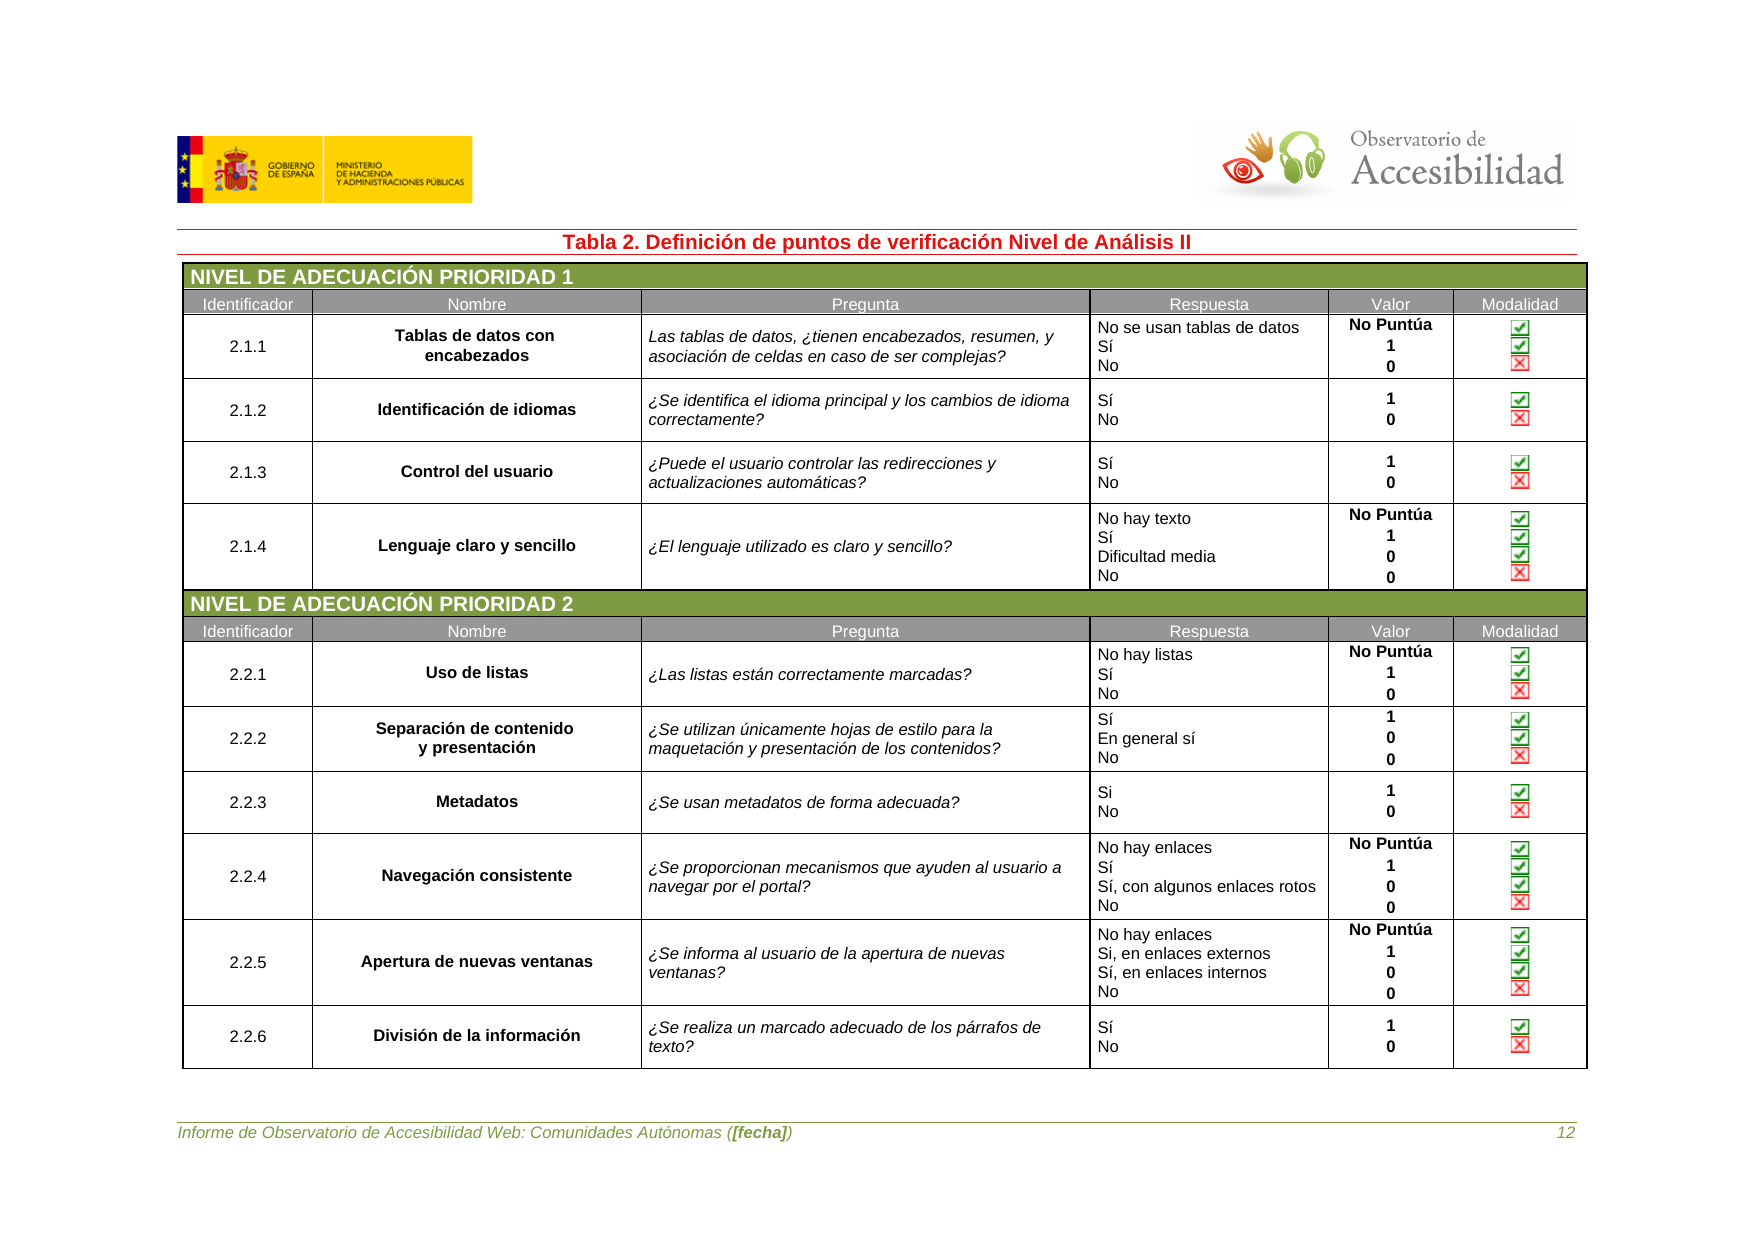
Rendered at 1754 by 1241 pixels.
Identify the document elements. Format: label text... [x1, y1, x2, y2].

table_cell Lenguaje claro y sencillo [313, 504, 641, 589]
table_cell NIVEL DE ADECUACIÓN PRIORIDAD 2 [184, 591, 1586, 616]
picture [1510, 472, 1530, 489]
table_cell Control del usuario [313, 442, 641, 503]
table_cell Tablas de datos con encabezados [313, 315, 641, 378]
picture [1510, 665, 1530, 681]
picture [1510, 802, 1530, 818]
table_cell 2.1.2 [184, 379, 312, 441]
table_cell ¿Se proporcionan mecanismos que ayuden al usuario a navegar por el portal? [642, 834, 1089, 919]
picture [1510, 747, 1530, 764]
table_cell División de la información [313, 1006, 641, 1068]
table_cell Sí En general sí No [1091, 707, 1328, 771]
table_cell Sí No [1091, 442, 1328, 503]
table_cell Pregunta [642, 617, 1089, 641]
table_cell 2.1.4 [184, 504, 312, 589]
table_cell Navegación consistente [313, 834, 641, 919]
text Tabla 2. Definición de puntos de verificación Nivel de Análisis II [177, 230, 1577, 254]
table_cell No hay listas Sí No [1091, 642, 1328, 706]
table_cell Respuesta [1091, 617, 1328, 641]
table_cell No Puntúa 1 0 [1329, 315, 1453, 378]
table_cell Uso de listas [313, 642, 641, 706]
table_cell [1454, 504, 1586, 589]
picture [1196, 122, 1572, 204]
table_cell Metadatos [313, 772, 641, 833]
table_cell Nombre [313, 617, 641, 641]
picture [1510, 410, 1530, 426]
picture [1510, 927, 1530, 943]
picture [1510, 876, 1530, 893]
table_cell No Puntúa 1 0 [1329, 642, 1453, 706]
table_cell No Puntúa 1 0 0 [1329, 504, 1453, 589]
table_cell ¿Se realiza un marcado adecuado de los párrafos de texto? [642, 1006, 1089, 1068]
table_cell ¿Se identifica el idioma principal y los cambios de idioma correctamente? [642, 379, 1089, 441]
picture [1510, 784, 1530, 801]
table_cell No Puntúa 1 0 0 [1329, 834, 1453, 919]
table_cell Sí No [1091, 379, 1328, 441]
table_cell Respuesta [1091, 290, 1328, 313]
picture [1510, 980, 1530, 996]
picture [1510, 894, 1530, 910]
table_cell 2.2.2 [184, 707, 312, 771]
table_cell Identificador [184, 617, 312, 641]
table_header NIVEL DE ADECUACIÓN PRIORIDAD 1 [184, 264, 1586, 288]
picture [1510, 320, 1530, 336]
table_cell [1454, 442, 1586, 503]
picture [1510, 455, 1530, 471]
picture [1510, 1036, 1530, 1053]
table_cell ¿Se usan metadatos de forma adecuada? [642, 772, 1089, 833]
table_cell No hay enlaces Si, en enlaces externos Sí, en enlaces internos No [1091, 920, 1328, 1005]
picture [1510, 729, 1530, 746]
picture [1510, 962, 1530, 979]
table_cell 2.1.3 [184, 442, 312, 503]
picture [1510, 529, 1530, 545]
table_cell No Puntúa 1 0 0 [1329, 920, 1453, 1005]
table_cell 2.1.1 [184, 315, 312, 378]
table_cell 2.2.4 [184, 834, 312, 919]
table_cell No se usan tablas de datos Sí No [1091, 315, 1328, 378]
table_cell [1454, 379, 1586, 441]
table_cell Modalidad [1454, 290, 1586, 313]
table_cell [1454, 315, 1586, 378]
table_cell ¿Se informa al usuario de la apertura de nuevas ventanas? [642, 920, 1089, 1005]
table_cell 1 0 0 [1329, 707, 1453, 771]
picture [1510, 682, 1530, 699]
table_cell [1454, 834, 1586, 919]
table_cell [1454, 642, 1586, 706]
table_cell Las tablas de datos, ¿tienen encabezados, resumen, y asociación de celdas en caso de ser complejas? [642, 315, 1089, 378]
picture [1510, 841, 1530, 857]
table_cell 2.2.5 [184, 920, 312, 1005]
picture [1510, 1019, 1530, 1035]
table_cell 2.2.3 [184, 772, 312, 833]
picture [1510, 392, 1530, 408]
table_cell 1 0 [1329, 379, 1453, 441]
picture [1510, 564, 1530, 581]
table_cell Identificador [184, 290, 312, 313]
table_cell Separación de contenido y presentación [313, 707, 641, 771]
table_cell Modalidad [1454, 617, 1586, 641]
picture [177, 136, 473, 203]
picture [1510, 647, 1530, 663]
table_cell Si No [1091, 772, 1328, 833]
table_cell Pregunta [642, 290, 1089, 313]
picture [1510, 858, 1530, 875]
table_cell [1454, 772, 1586, 833]
table_cell 1 0 [1329, 772, 1453, 833]
picture [1510, 546, 1530, 563]
table_cell ¿El lenguaje utilizado es claro y sencillo? [642, 504, 1089, 589]
table_cell [1454, 707, 1586, 771]
table_cell Sí No [1091, 1006, 1328, 1068]
picture [1510, 511, 1530, 527]
table_cell [1454, 1006, 1586, 1068]
table_cell No hay texto Sí Dificultad media No [1091, 504, 1328, 589]
picture [1510, 945, 1530, 961]
table_cell Valor [1329, 617, 1453, 641]
table_cell No hay enlaces Sí Sí, con algunos enlaces rotos No [1091, 834, 1328, 919]
table_cell 2.2.6 [184, 1006, 312, 1068]
picture [1510, 712, 1530, 728]
table_cell ¿Las listas están correctamente marcadas? [642, 642, 1089, 706]
picture [1510, 355, 1530, 371]
table_cell [1454, 920, 1586, 1005]
table_cell 1 0 [1329, 1006, 1453, 1068]
table_cell Valor [1329, 290, 1453, 313]
table_cell 2.2.1 [184, 642, 312, 706]
table_cell Nombre [313, 290, 641, 313]
table_cell ¿Se utilizan únicamente hojas de estilo para la maquetación y presentación de los contenidos? [642, 707, 1089, 771]
table_cell 1 0 [1329, 442, 1453, 503]
table_cell ¿Puede el usuario controlar las redirecciones y actualizaciones automáticas? [642, 442, 1089, 503]
table_cell Identificación de idiomas [313, 379, 641, 441]
table_cell Apertura de nuevas ventanas [313, 920, 641, 1005]
picture [1510, 337, 1530, 354]
